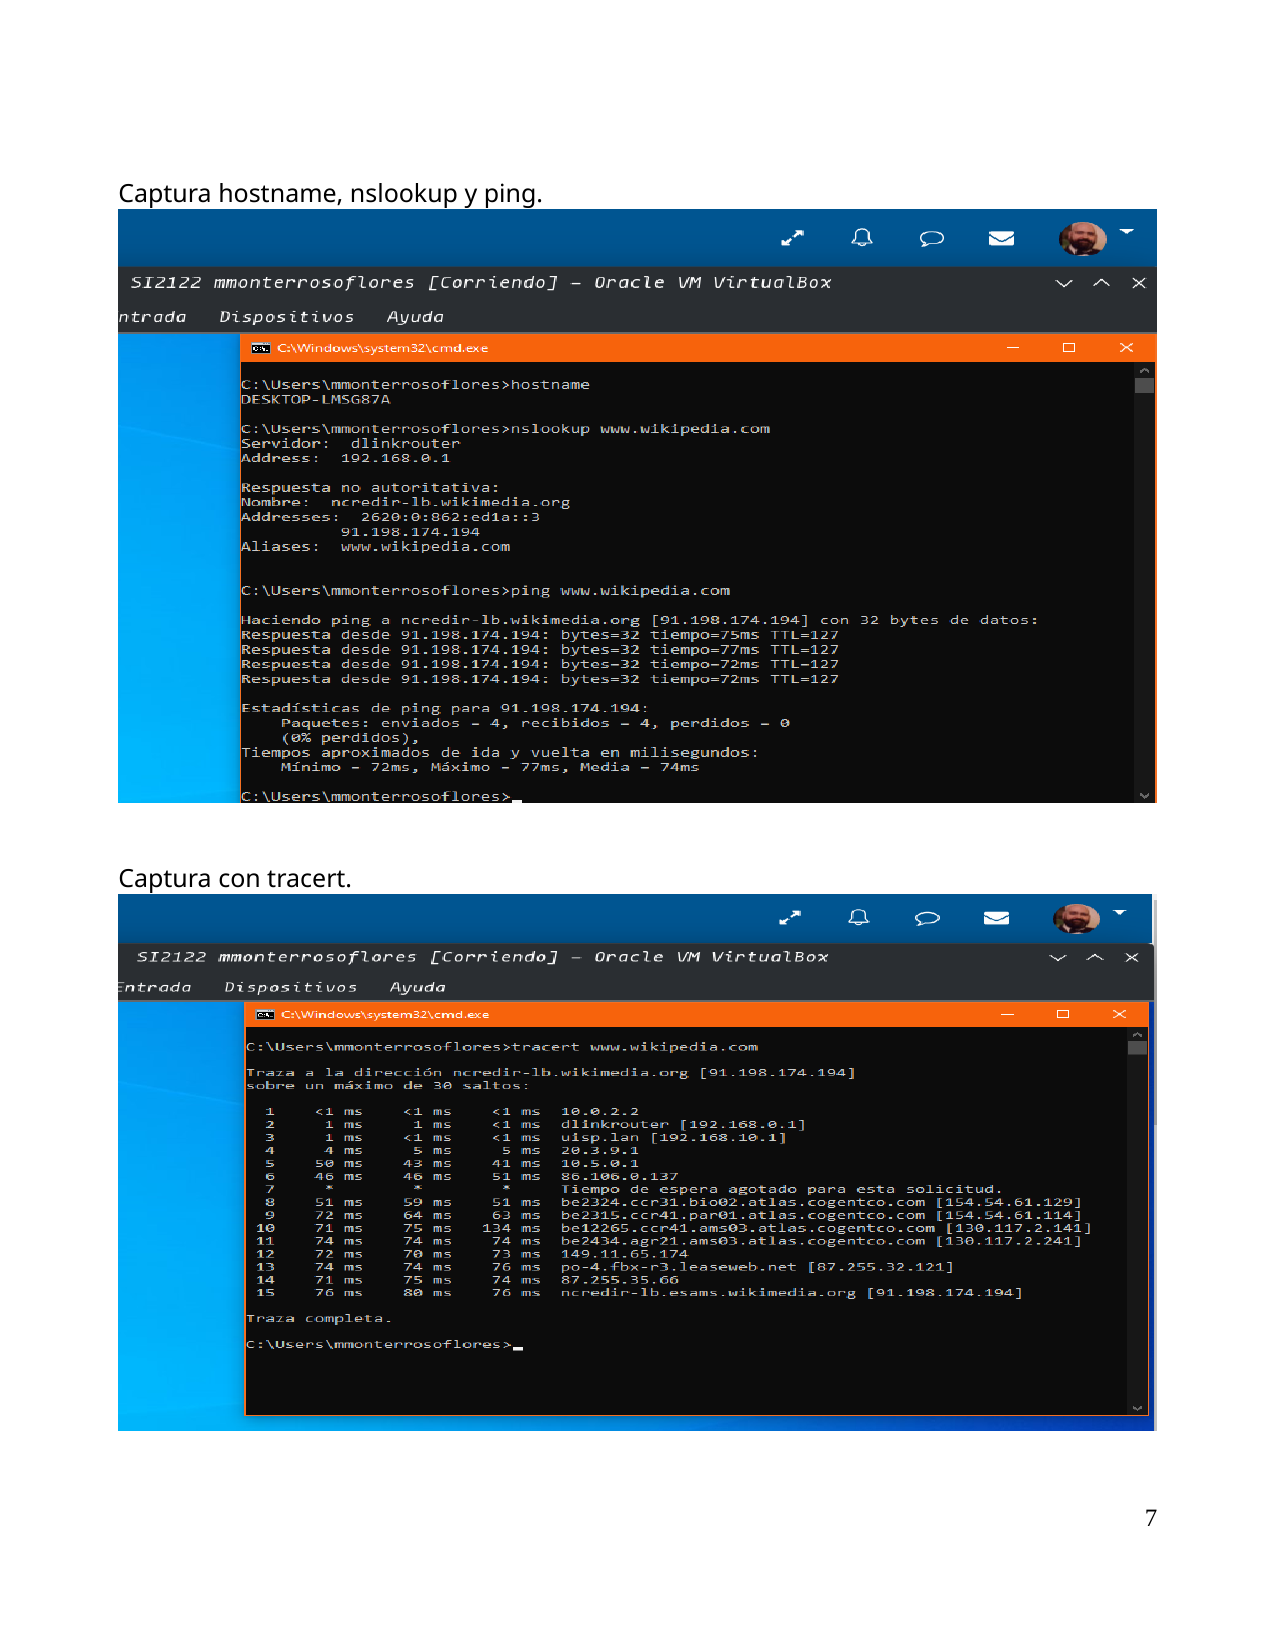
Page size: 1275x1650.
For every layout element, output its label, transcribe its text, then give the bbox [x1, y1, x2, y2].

text Captura hostname, nslookup y ping. [118, 176, 1157, 209]
picture [207, 1114, 227, 1122]
table_header [118, 1431, 1157, 1459]
picture [118, 209, 1157, 803]
picture [118, 894, 1157, 1431]
table_header [118, 803, 1157, 831]
text Captura con tracert. [118, 860, 1157, 894]
